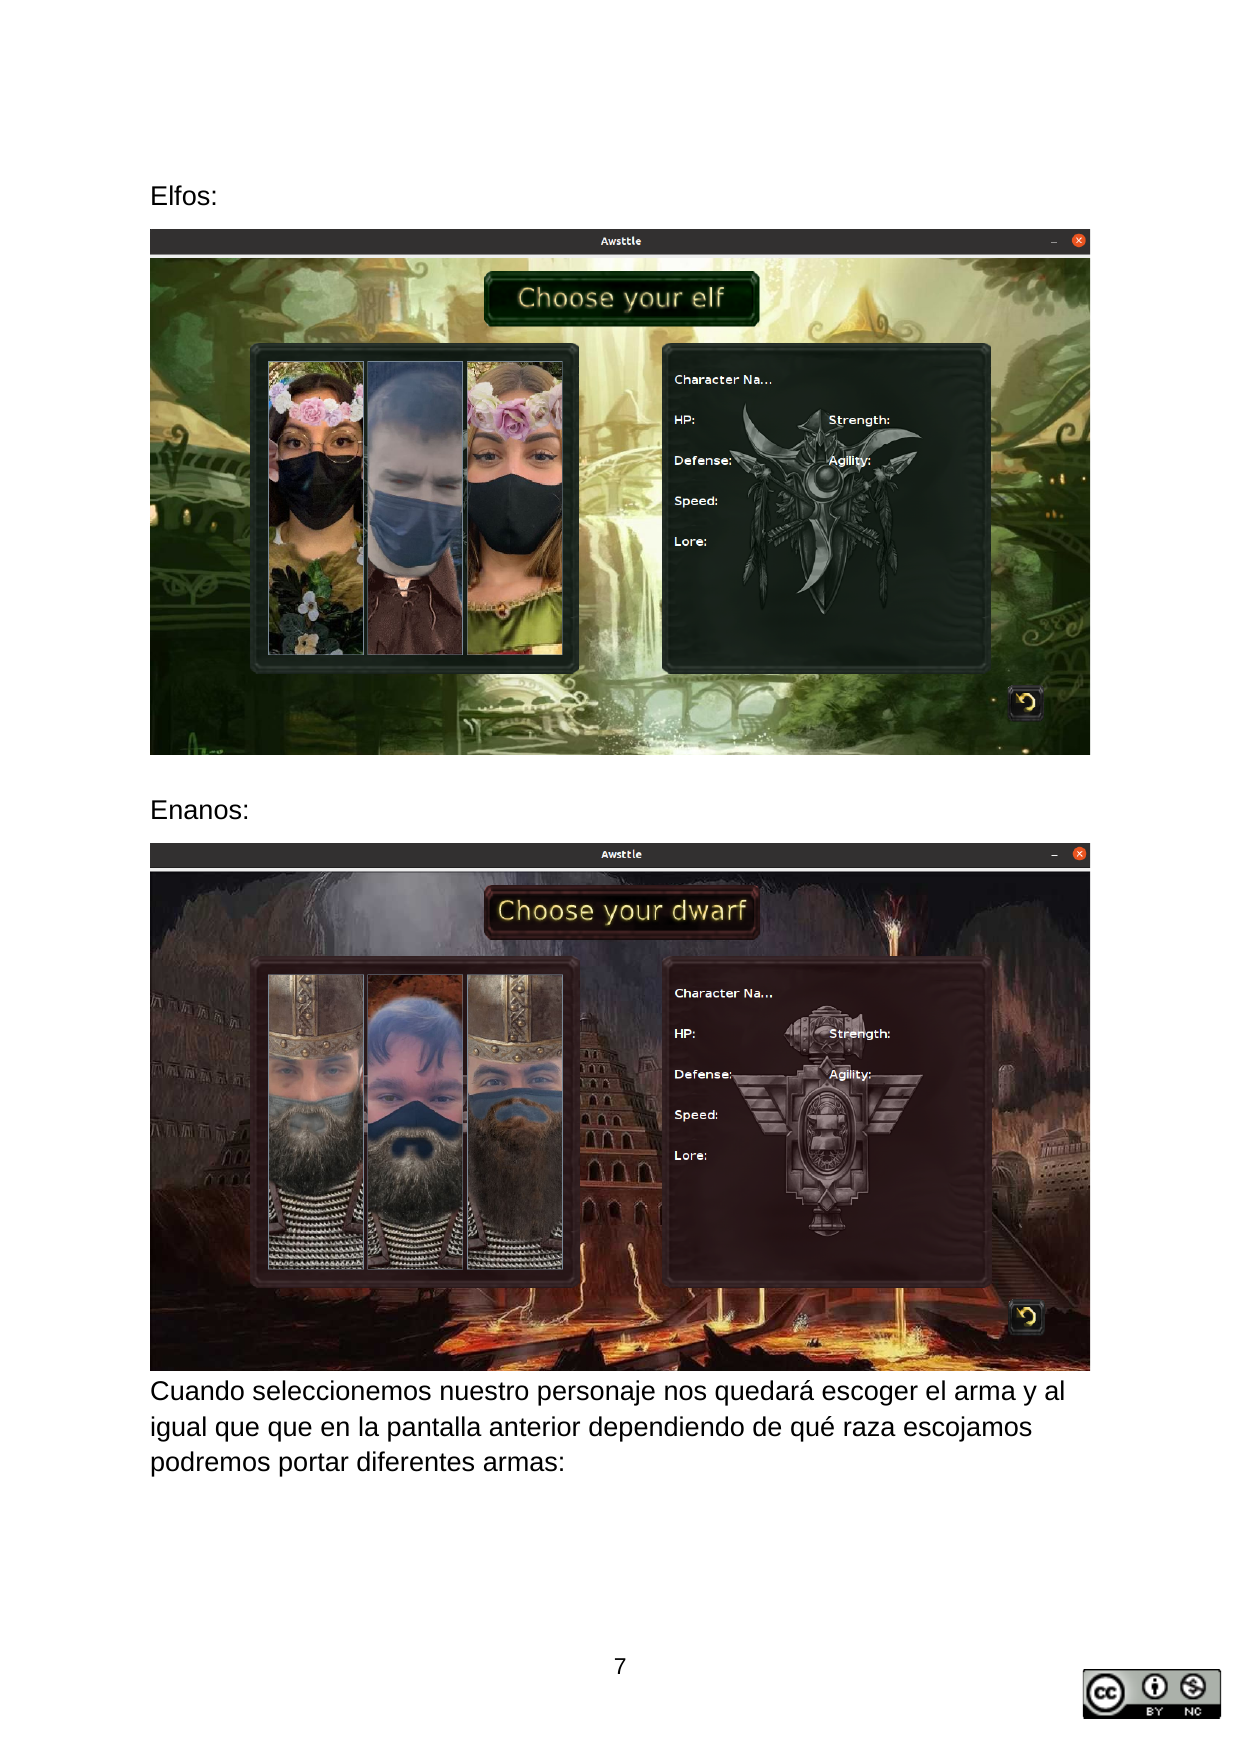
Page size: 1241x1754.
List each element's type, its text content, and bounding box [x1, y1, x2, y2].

picture [150, 229, 1091, 755]
text Elfos: [150, 179, 1090, 211]
text Cuando seleccionemos nuestro personaje nos quedará escoger el arma y al igual que que en la pantalla anterior dependiendo de qué raza escojamos podremos portar diferentes armas: [150, 1374, 1090, 1478]
picture [150, 843, 1091, 1371]
picture [1082, 1669, 1222, 1719]
text Enanos: [150, 794, 1090, 825]
